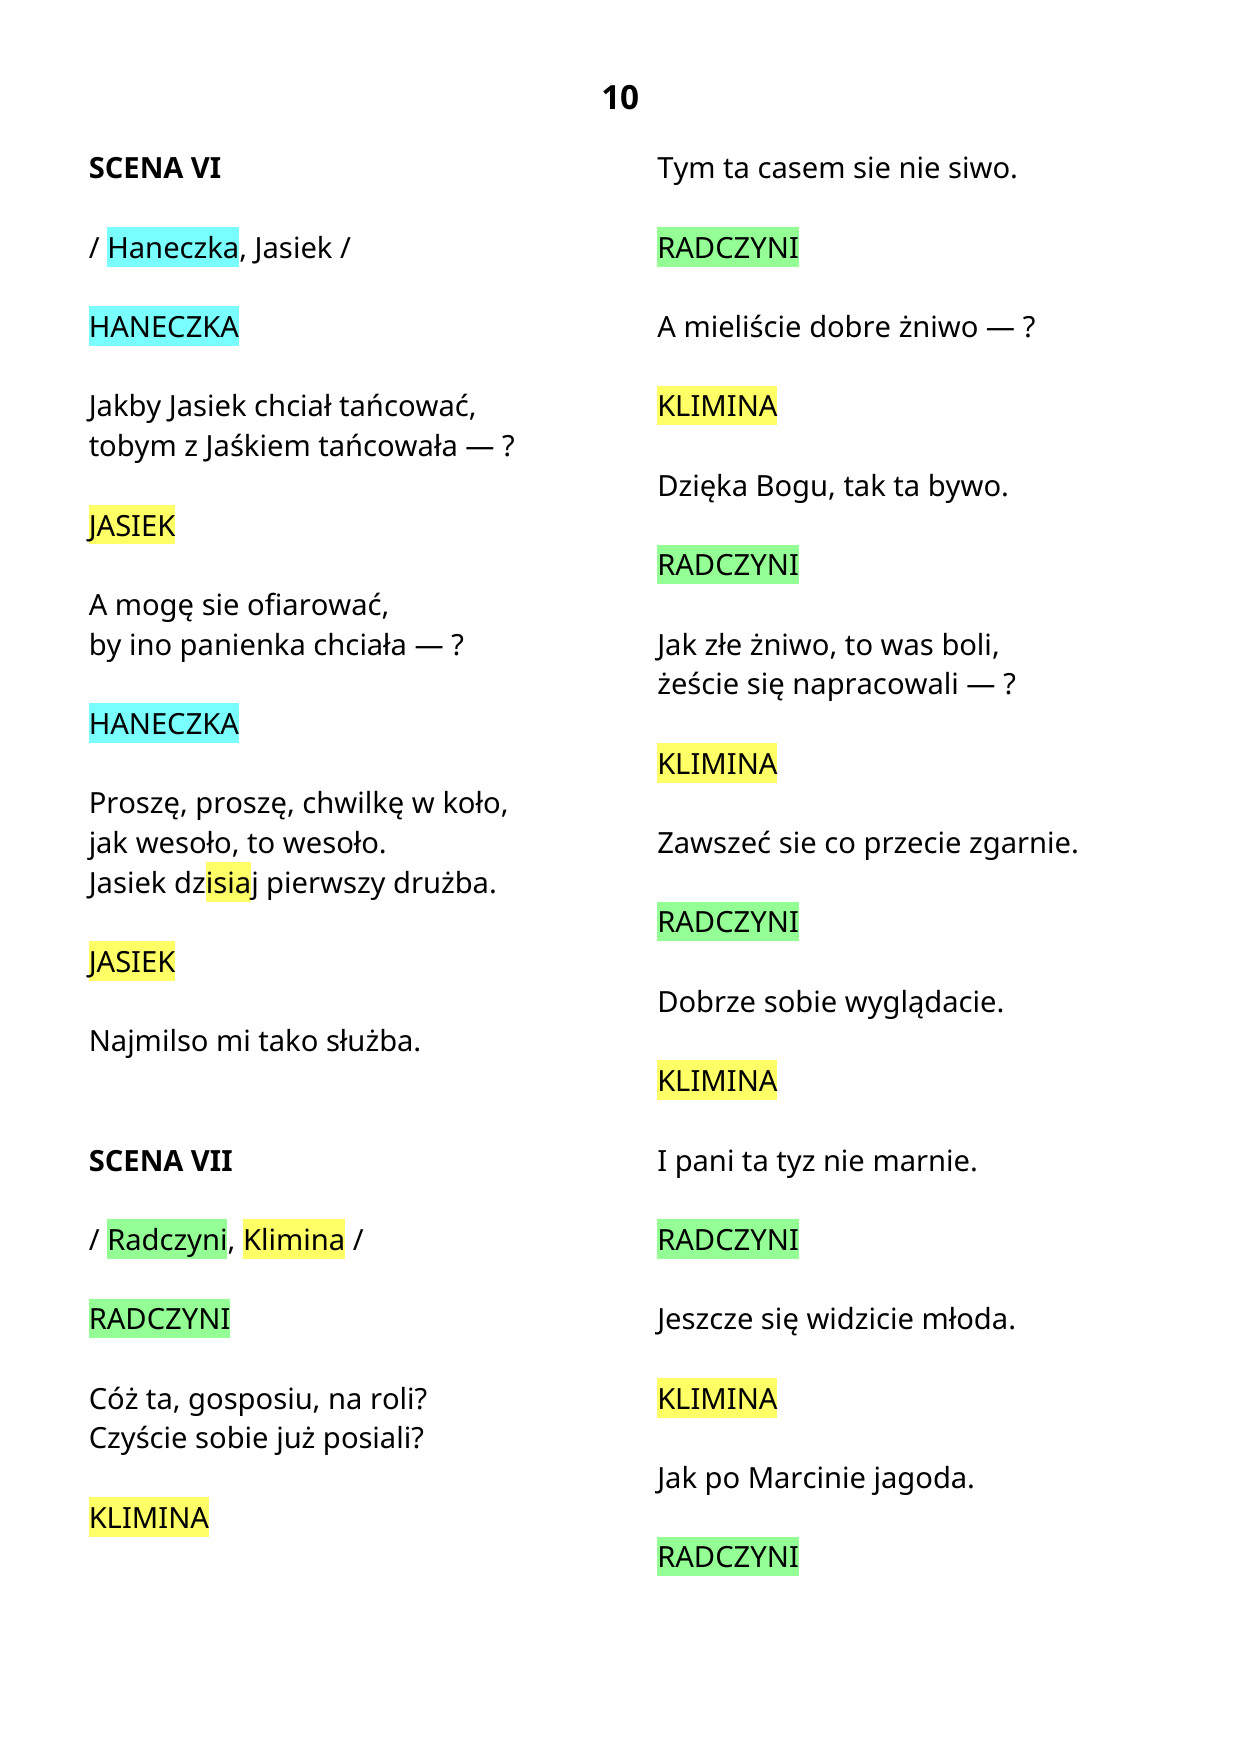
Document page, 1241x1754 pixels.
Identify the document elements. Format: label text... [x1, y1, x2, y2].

text KLIMINA [88, 1497, 583, 1537]
text Proszę, proszę, chwilkę w koło, [88, 783, 583, 822]
text Jasiek dzisiaj pierwszy drużba. [88, 862, 583, 902]
text RADCZYNI [657, 1219, 1152, 1259]
text HANECZKA [88, 306, 583, 346]
text SCENA VI [88, 148, 583, 187]
text SCENA VII [88, 1140, 583, 1179]
text KLIMINA [657, 743, 1152, 783]
text HANECZKA [88, 703, 583, 743]
text RADCZYNI [657, 902, 1152, 941]
text RADCZYNI [657, 544, 1152, 584]
text Czyście sobie już posiali? [88, 1418, 583, 1457]
text tobym z Jaśkiem tańcowała — ? [88, 425, 583, 465]
text RADCZYNI [88, 1298, 583, 1338]
text Cóż ta, gosposiu, na roli? [88, 1378, 583, 1418]
text JASIEK [88, 505, 583, 544]
text / Radczyni, Klimina / [88, 1219, 583, 1259]
text KLIMINA [657, 386, 1152, 425]
text KLIMINA [657, 1060, 1152, 1100]
text by ino panienka chciała — ? [88, 624, 583, 663]
text / Haneczka, Jasiek / [88, 227, 583, 267]
text Dzięka Bogu, tak ta bywo. [657, 465, 1152, 505]
text Najmilso mi tako służba. [88, 1021, 583, 1060]
text Jak po Marcinie jagoda. [657, 1457, 1152, 1497]
text jak wesoło, to wesoło. [88, 822, 583, 862]
text Jakby Jasiek chciał tańcować, [88, 386, 583, 425]
text Jeszcze się widzicie młoda. [657, 1298, 1152, 1338]
text JASIEK [88, 941, 583, 981]
text A mogę sie ofiarować, [88, 584, 583, 624]
text I pani ta tyz nie marnie. [657, 1140, 1152, 1179]
text Zawszeć sie co przecie zgarnie. [657, 822, 1152, 862]
text żeście się napracowali — ? [657, 663, 1152, 703]
text KLIMINA [657, 1378, 1152, 1418]
text Dobrze sobie wyglądacie. [657, 981, 1152, 1021]
text Tym ta casem sie nie siwo. [657, 148, 1152, 187]
text Jak złe żniwo, to was boli, [657, 624, 1152, 663]
text RADCZYNI [657, 227, 1152, 267]
text RADCZYNI [657, 1537, 1152, 1576]
text A mieliście dobre żniwo — ? [657, 306, 1152, 346]
